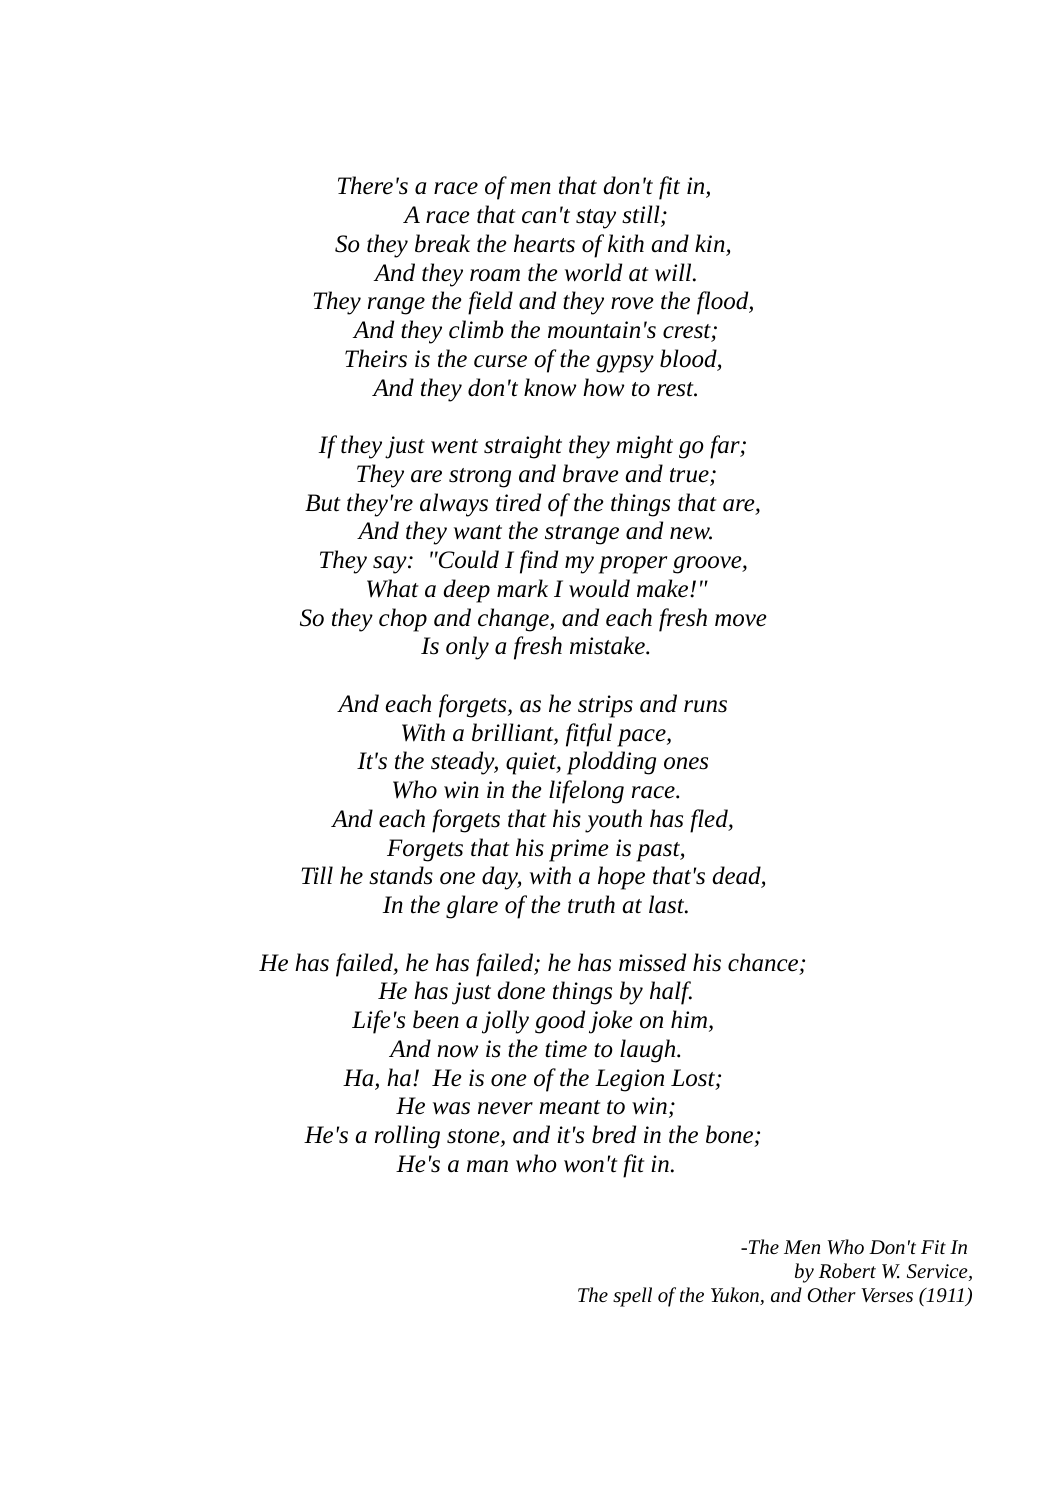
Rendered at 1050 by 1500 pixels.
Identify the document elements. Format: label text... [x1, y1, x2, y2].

text They are strong and brave and true; [75, 459, 975, 488]
text by Robert W. Service, [75, 1259, 975, 1283]
text With a brilliant, fitful pace, [75, 718, 975, 746]
text What a deep mark I would make!" [75, 574, 975, 603]
text He has failed, he has failed; he has missed his chance; [75, 948, 975, 976]
text But they're always tired of the things that are, [75, 488, 975, 516]
text A race that can't stay still; [75, 200, 975, 229]
text Is only a fresh mistake. [75, 631, 975, 660]
text And each forgets, as he strips and runs [75, 689, 975, 718]
text He has just done things by half. [75, 976, 975, 1005]
text Theirs is the curse of the gypsy blood, [75, 344, 975, 373]
text If they just went straight they might go far; [75, 430, 975, 459]
text They say: "Could I find my proper groove, [75, 545, 975, 574]
text So they chop and change, and each fresh move [75, 603, 975, 631]
text Forgets that his prime is past, [75, 833, 975, 861]
text And they don't know how to rest. [75, 373, 975, 401]
text So they break the hearts of kith and kin, [75, 229, 975, 258]
text He was never meant to win; [75, 1091, 975, 1120]
text And they want the strange and new. [75, 516, 975, 545]
text The spell of the Yukon, and Other Verses (1911) [75, 1283, 975, 1307]
text Life's been a jolly good joke on him, [75, 1005, 975, 1034]
text It's the steady, quiet, plodding ones [75, 746, 975, 775]
text Who win in the lifelong race. [75, 775, 975, 804]
text There's a race of men that don't fit in, [75, 171, 975, 200]
text He's a man who won't fit in. [75, 1149, 975, 1178]
text Ha, ha! He is one of the Legion Lost; [75, 1063, 975, 1091]
text And they roam the world at will. [75, 258, 975, 286]
text And they climb the mountain's crest; [75, 315, 975, 344]
text They range the field and they rove the flood, [75, 286, 975, 315]
text He's a rolling stone, and it's bred in the bone; [75, 1120, 975, 1149]
text And now is the time to laugh. [75, 1034, 975, 1063]
text And each forgets that his youth has fled, [75, 804, 975, 833]
text -The Men Who Don't Fit In [75, 1235, 975, 1259]
text In the glare of the truth at last. [75, 890, 975, 919]
text Till he stands one day, with a hope that's dead, [75, 861, 975, 890]
